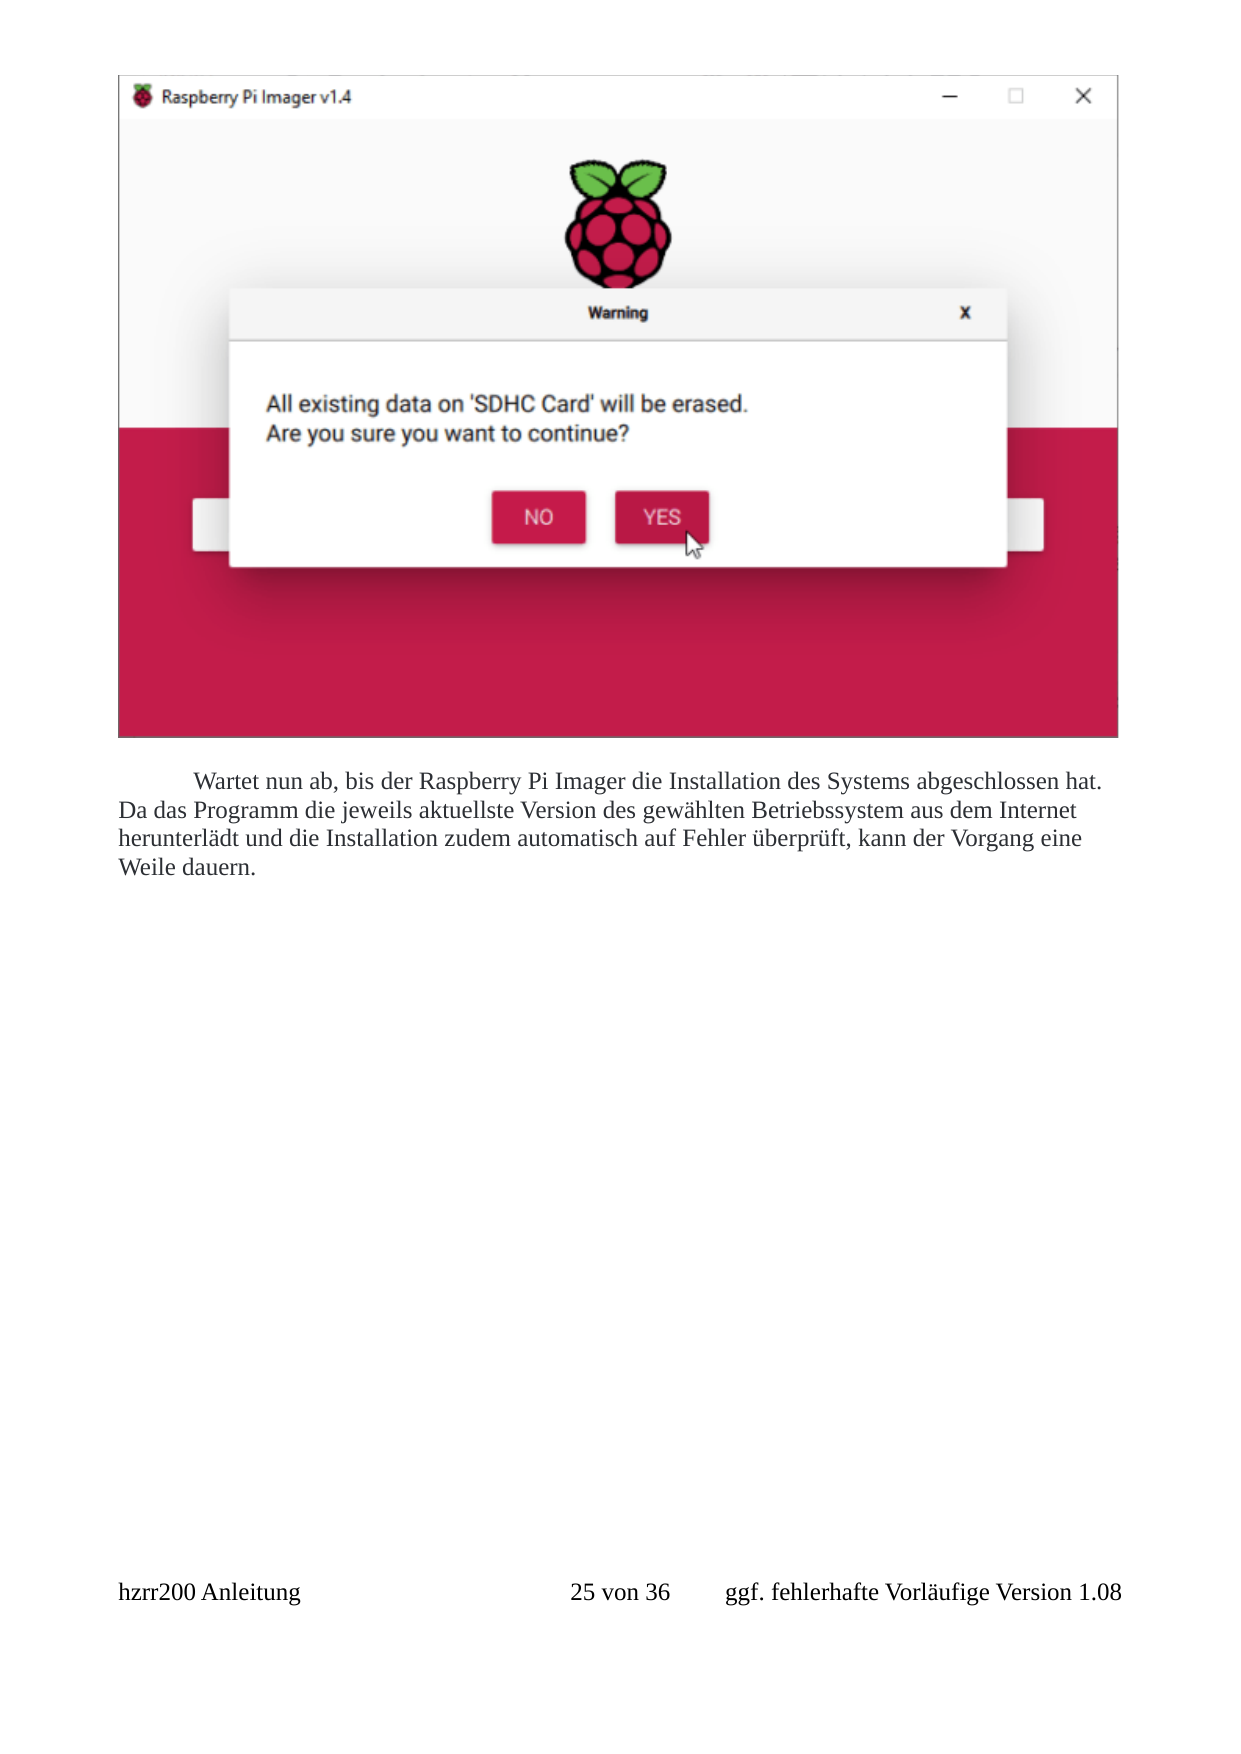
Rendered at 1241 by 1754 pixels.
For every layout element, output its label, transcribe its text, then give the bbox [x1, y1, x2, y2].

text Wartet nun ab, bis der Raspberry Pi Imager die Installation des Systems abgeschlossen hat. Da das Programm die jeweils aktuellste Version des gewählten Betriebssystem aus dem Internet herunterlädt und die Installation zudem automatisch auf Fehler überprüft, kann der Vorgang eine Weile dauern. [118, 766, 1122, 881]
picture [118, 75, 1119, 738]
